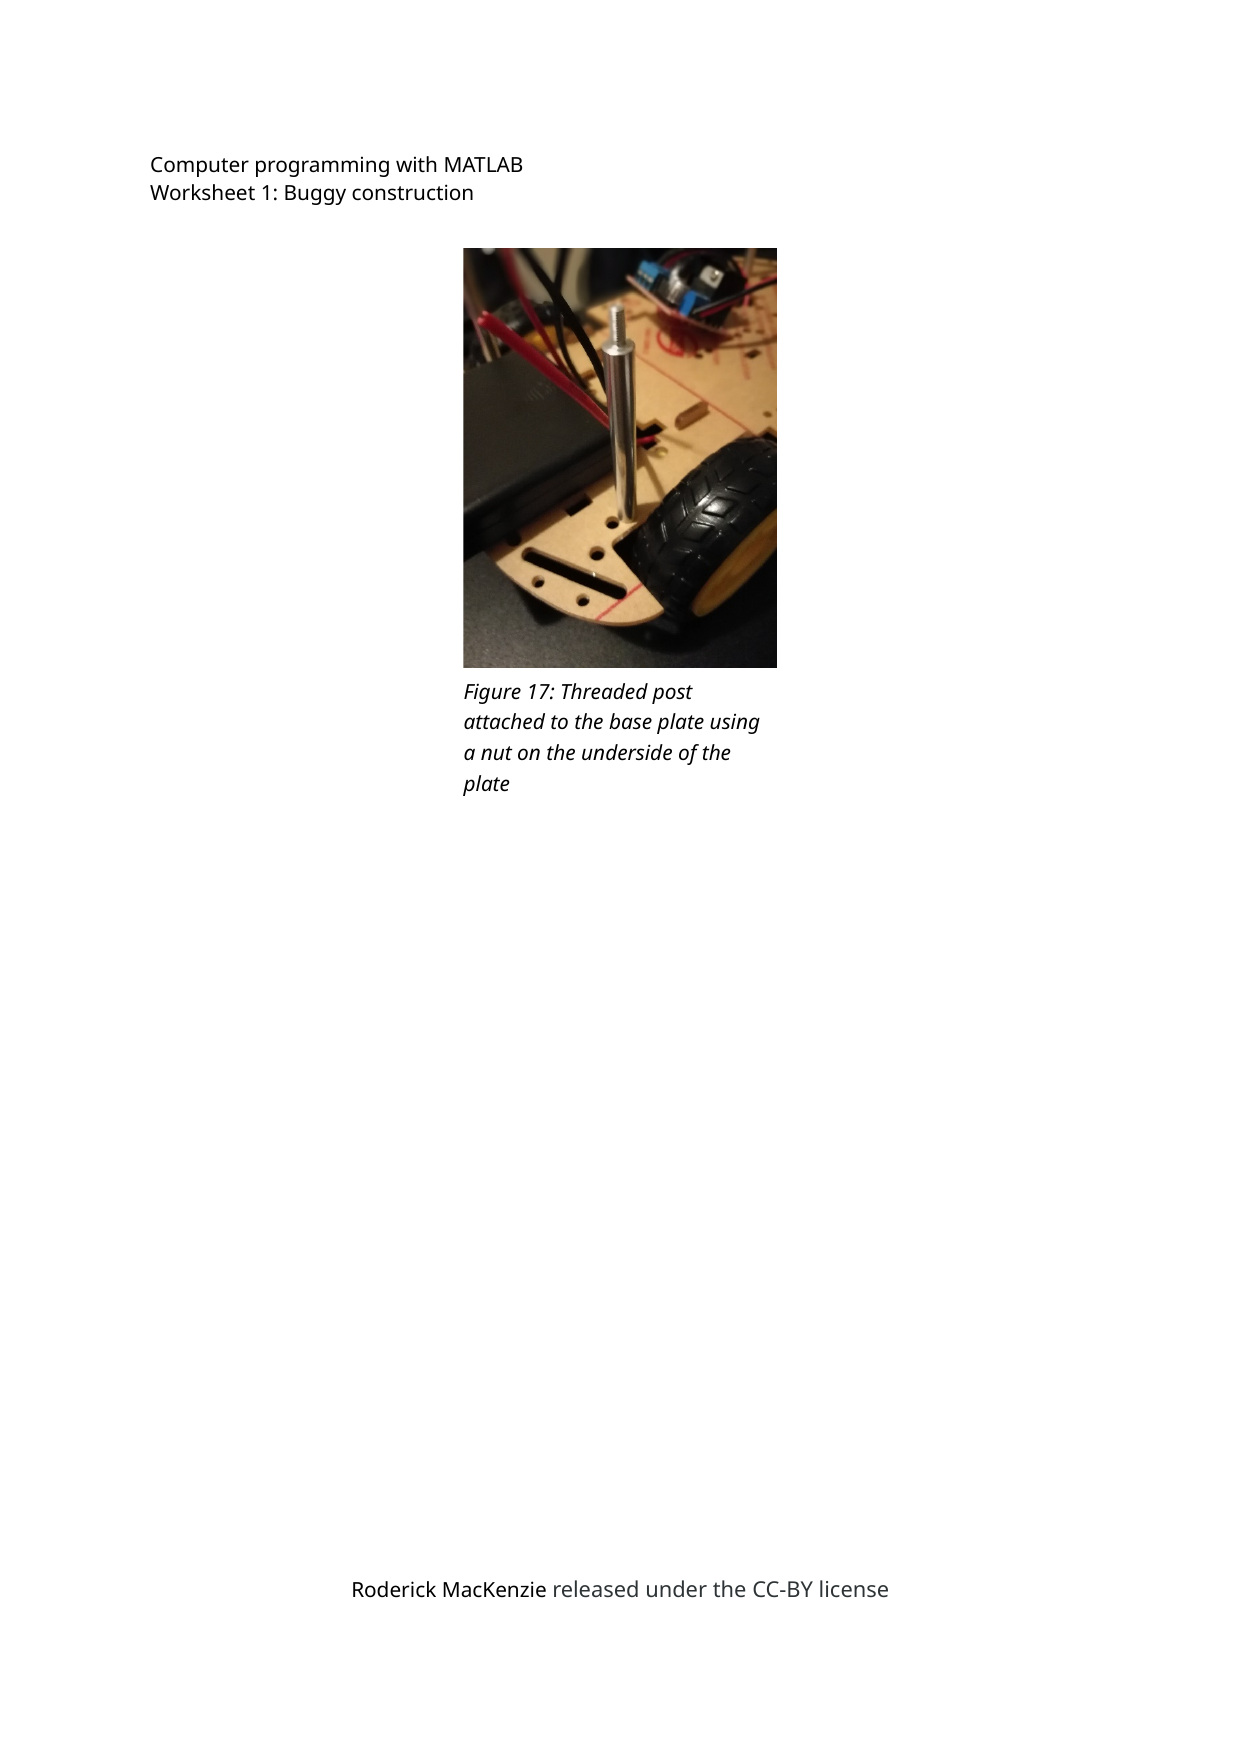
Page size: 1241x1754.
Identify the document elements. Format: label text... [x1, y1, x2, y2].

picture [463, 248, 777, 668]
text Figure 17: Threaded post attached to the base plate using a nut on the underside of the plate [463, 668, 777, 797]
